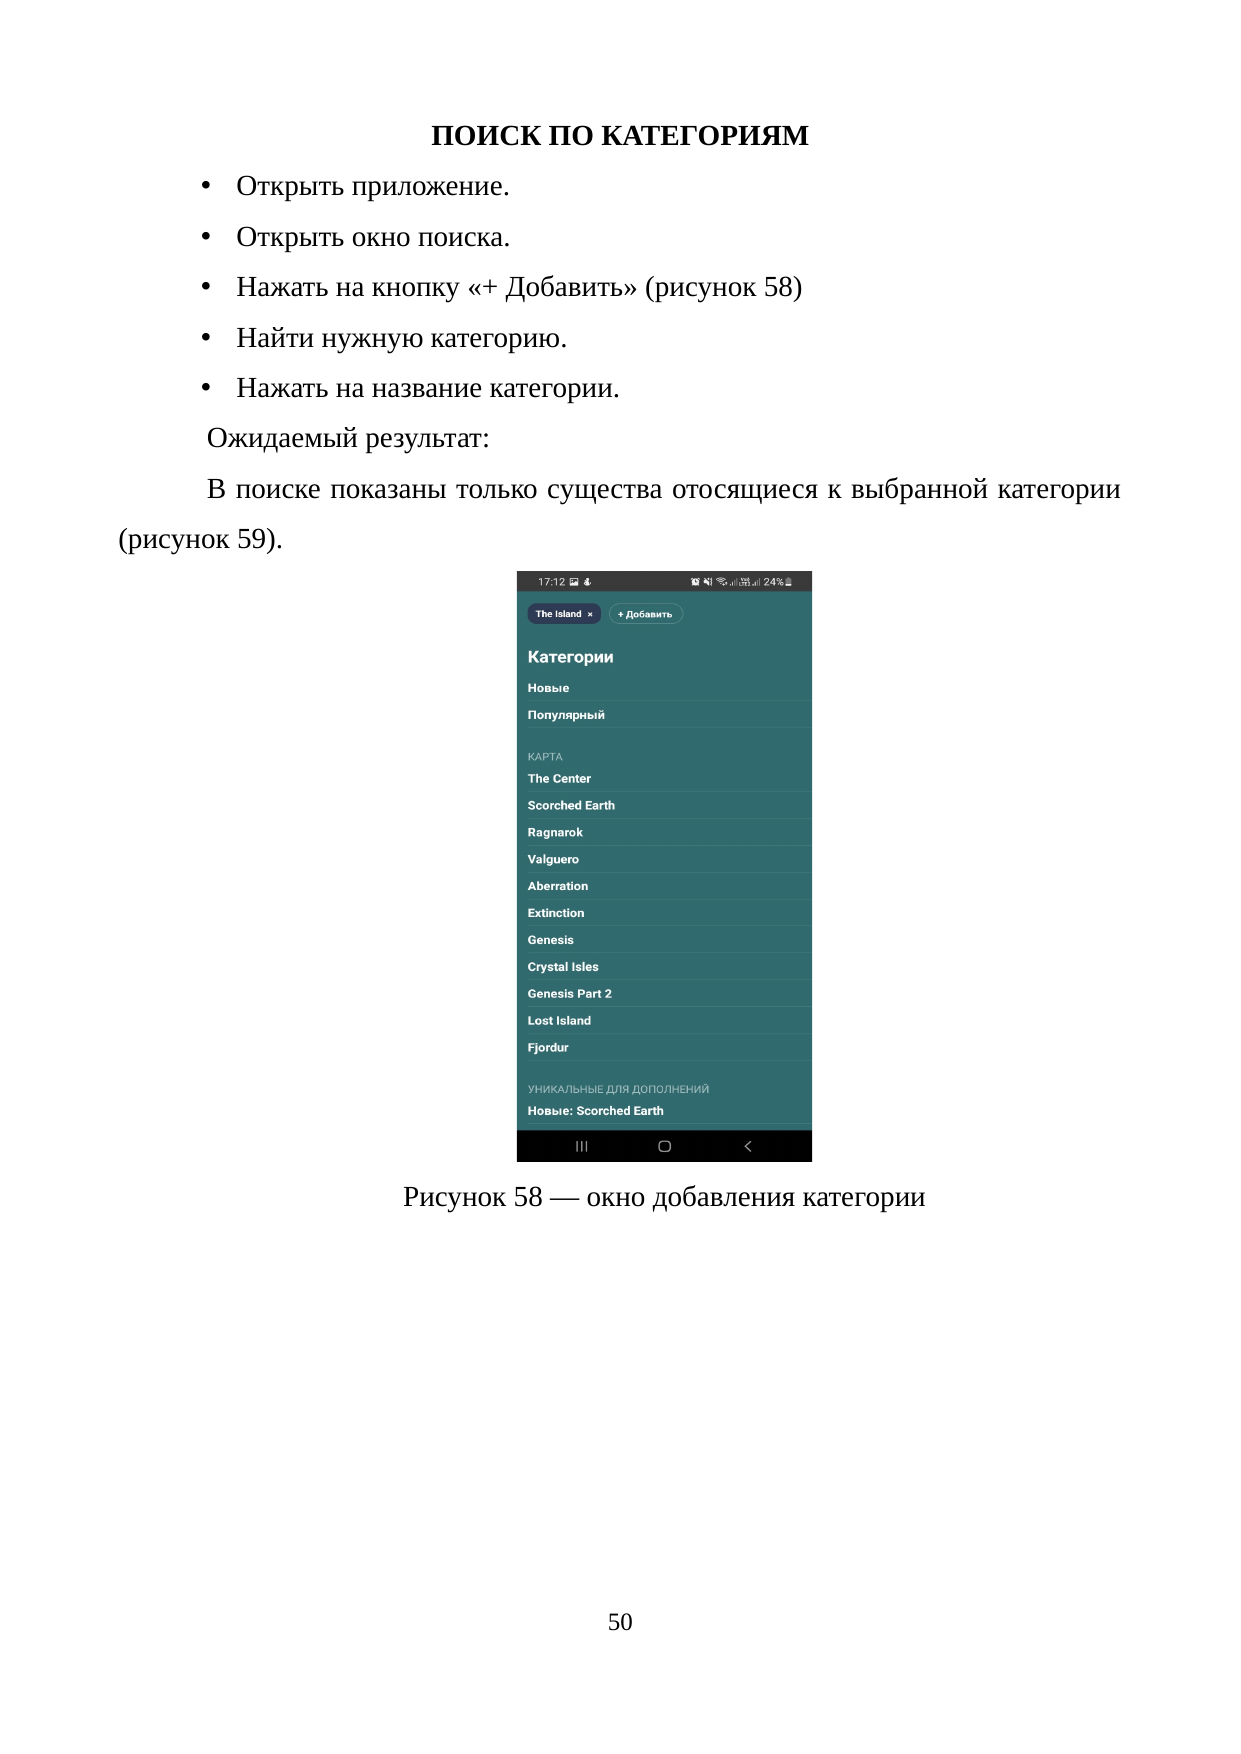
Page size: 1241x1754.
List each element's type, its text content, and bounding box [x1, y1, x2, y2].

list Ожидаемый результат: [118, 421, 1122, 454]
list ПОИСК ПО КАТЕГОРИЯМ [118, 118, 1122, 152]
list Рисунок 58 — окно добавления категории [118, 1179, 1122, 1212]
list Найти нужную категорию. [201, 320, 1122, 353]
list Нажать на название категории. [201, 370, 1122, 404]
picture [516, 571, 813, 1162]
list В поиске показаны только существа отосящиеся к выбранной категории (рисунок 59). [118, 471, 1122, 555]
list Открыть приложение. [201, 168, 1122, 202]
list Нажать на кнопку «+ Добавить» (рисунок 58) [201, 269, 1122, 303]
list Открыть окно поиска. [201, 219, 1122, 252]
